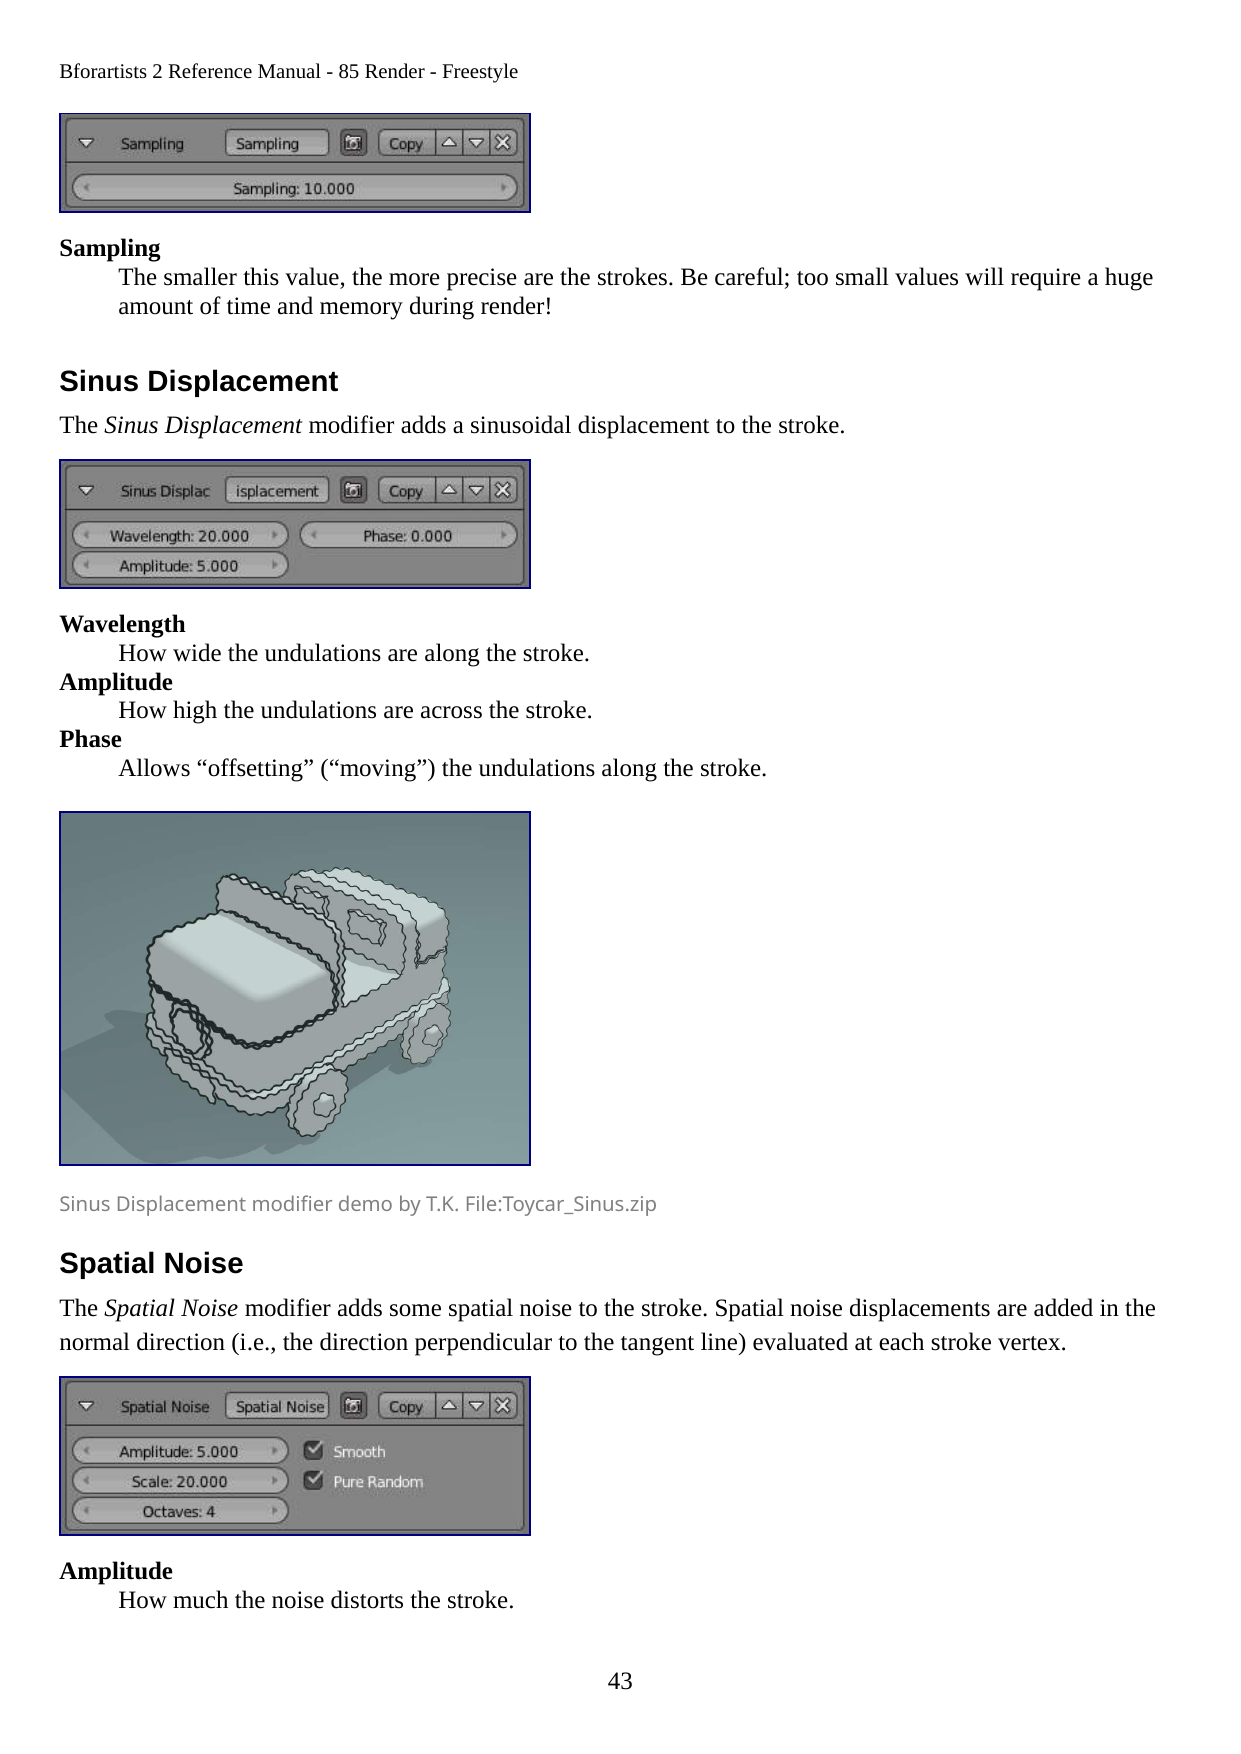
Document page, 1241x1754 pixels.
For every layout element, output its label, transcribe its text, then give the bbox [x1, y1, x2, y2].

picture [61, 114, 529, 211]
subtitle Sinus Displacement [59, 363, 1181, 397]
list Allows “offsetting” (“moving”) the undulations along the stroke. [118, 753, 1181, 782]
list How high the undulations are across the stroke. [118, 695, 1181, 724]
text The Sinus Displacement modifier adds a sinusoidal displacement to the stroke. [59, 410, 1181, 438]
list How much the noise distorts the stroke. [118, 1585, 1181, 1614]
list How wide the undulations are along the stroke. [118, 638, 1181, 667]
subtitle Amplitude [59, 1556, 1181, 1585]
text Sinus Displacement modifier demo by T.K. File:Toycar_Sinus.zip [59, 1186, 1181, 1217]
text The Spatial Noise modifier adds some spatial noise to the stroke. Spatial noise displacements are added in the normal direction (i.e., the direction perpendicular to the tangent line) evaluated at each stroke vertex. [59, 1293, 1181, 1356]
subtitle Wavelength [59, 609, 1181, 638]
subtitle Amplitude [59, 667, 1181, 695]
picture [61, 813, 529, 1164]
list The smaller this value, the more precise are the strokes. Be careful; too small values will require a huge amount of time and memory during render! [118, 262, 1181, 319]
subtitle Spatial Noise [59, 1246, 1181, 1280]
picture [61, 461, 529, 587]
subtitle Phase [59, 724, 1181, 753]
picture [61, 1378, 529, 1534]
subtitle Sampling [59, 233, 1181, 262]
